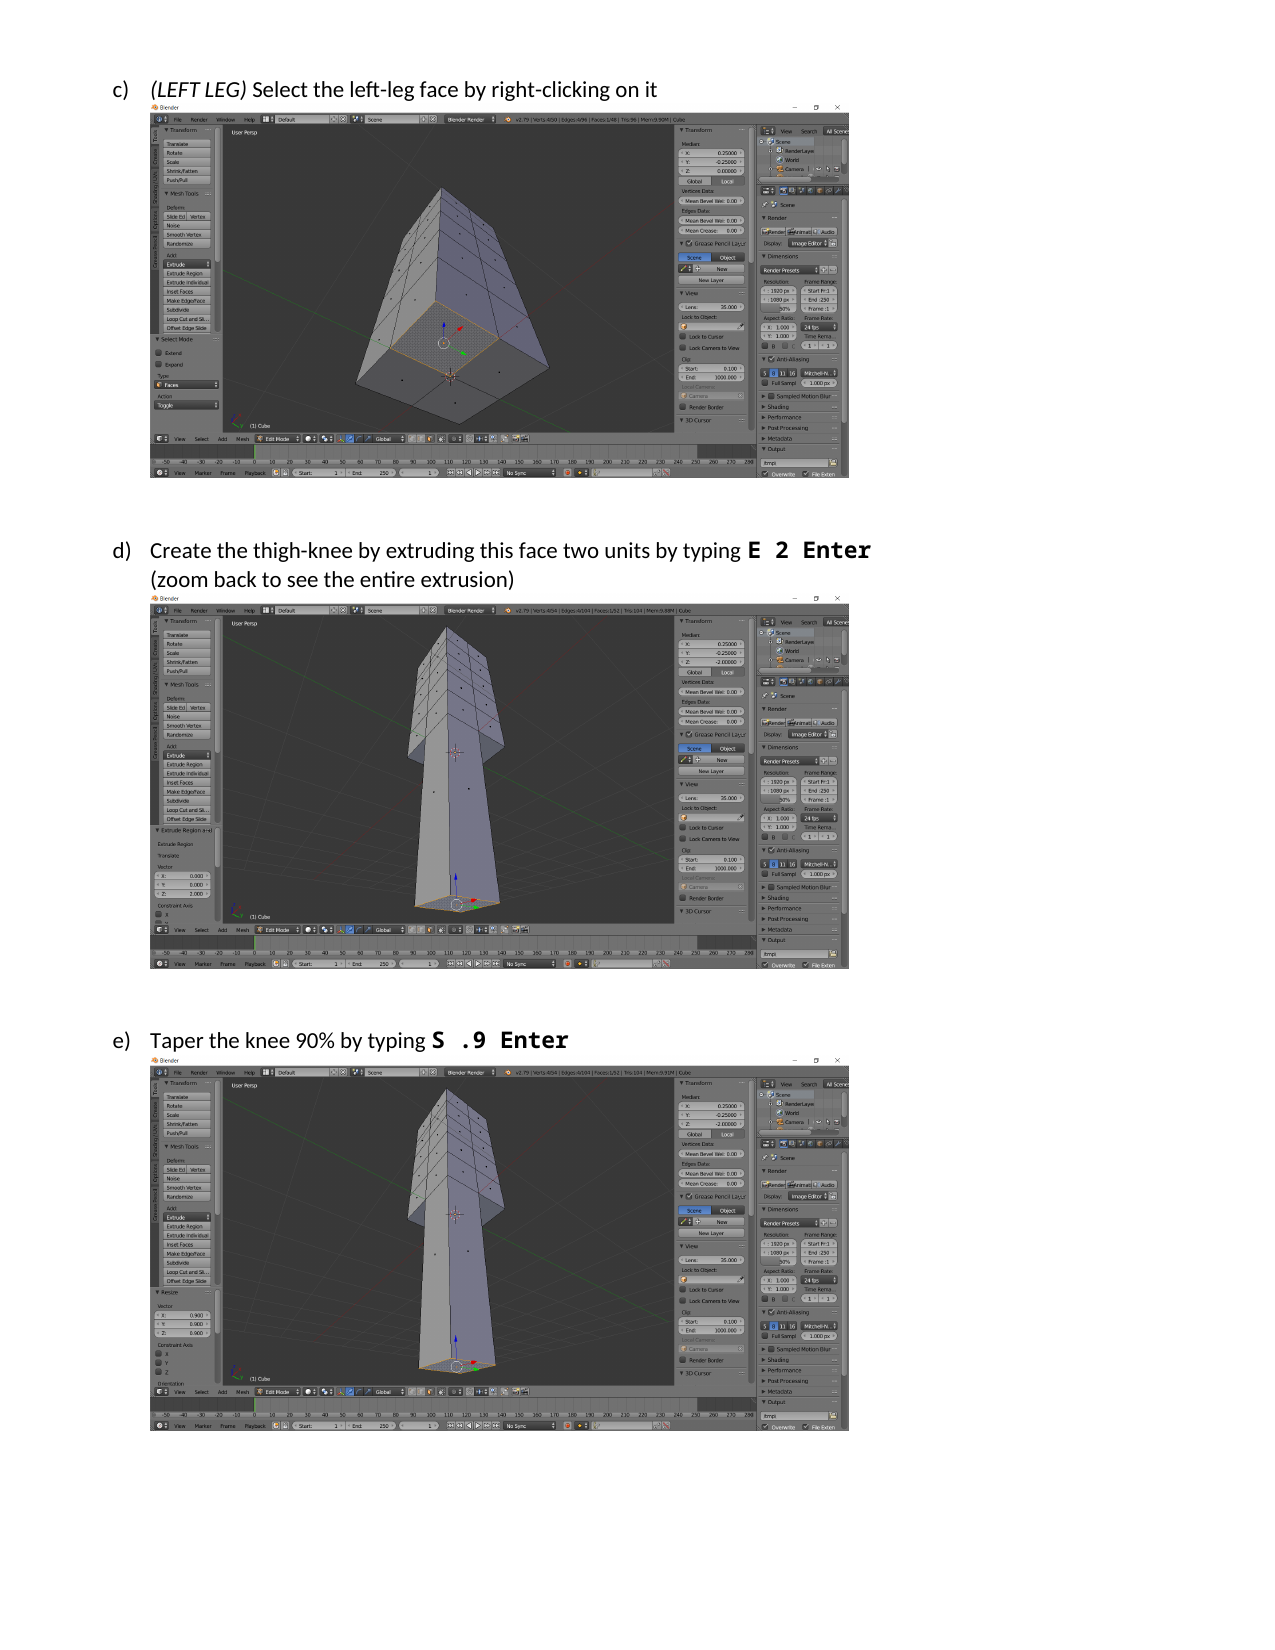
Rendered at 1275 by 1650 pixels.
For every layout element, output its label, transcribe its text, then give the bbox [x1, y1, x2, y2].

list (LEFT LEG) Select the left-leg face by right-clicking on it [112, 75, 1200, 478]
list Create the thigh-knee by extruding this face two units by typing E 2 Enter (zoom back to see the entire extrusion) [112, 534, 1200, 968]
list Taper the knee 90% by typing S .9 Enter [112, 1024, 1200, 1431]
